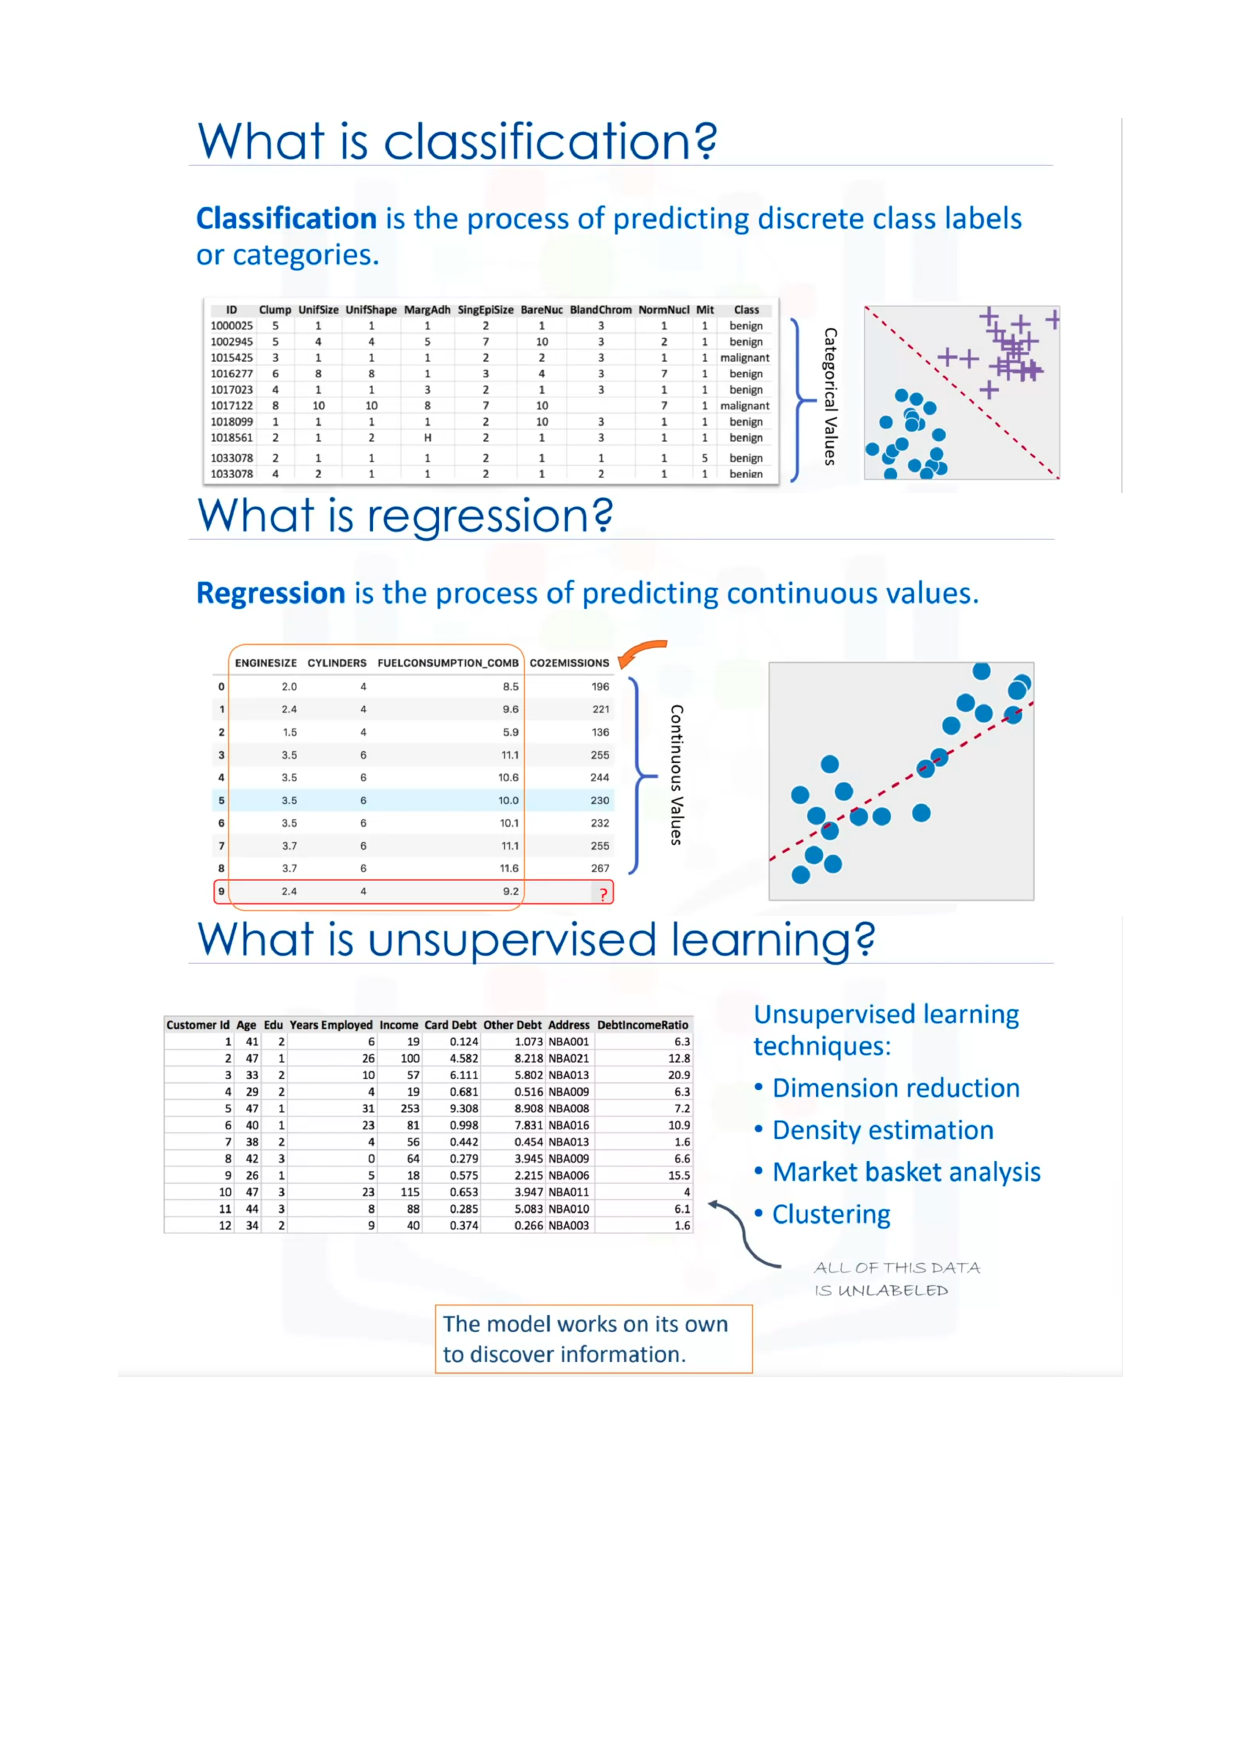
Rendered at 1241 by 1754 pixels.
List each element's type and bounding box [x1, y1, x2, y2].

picture [118, 118, 1123, 1377]
